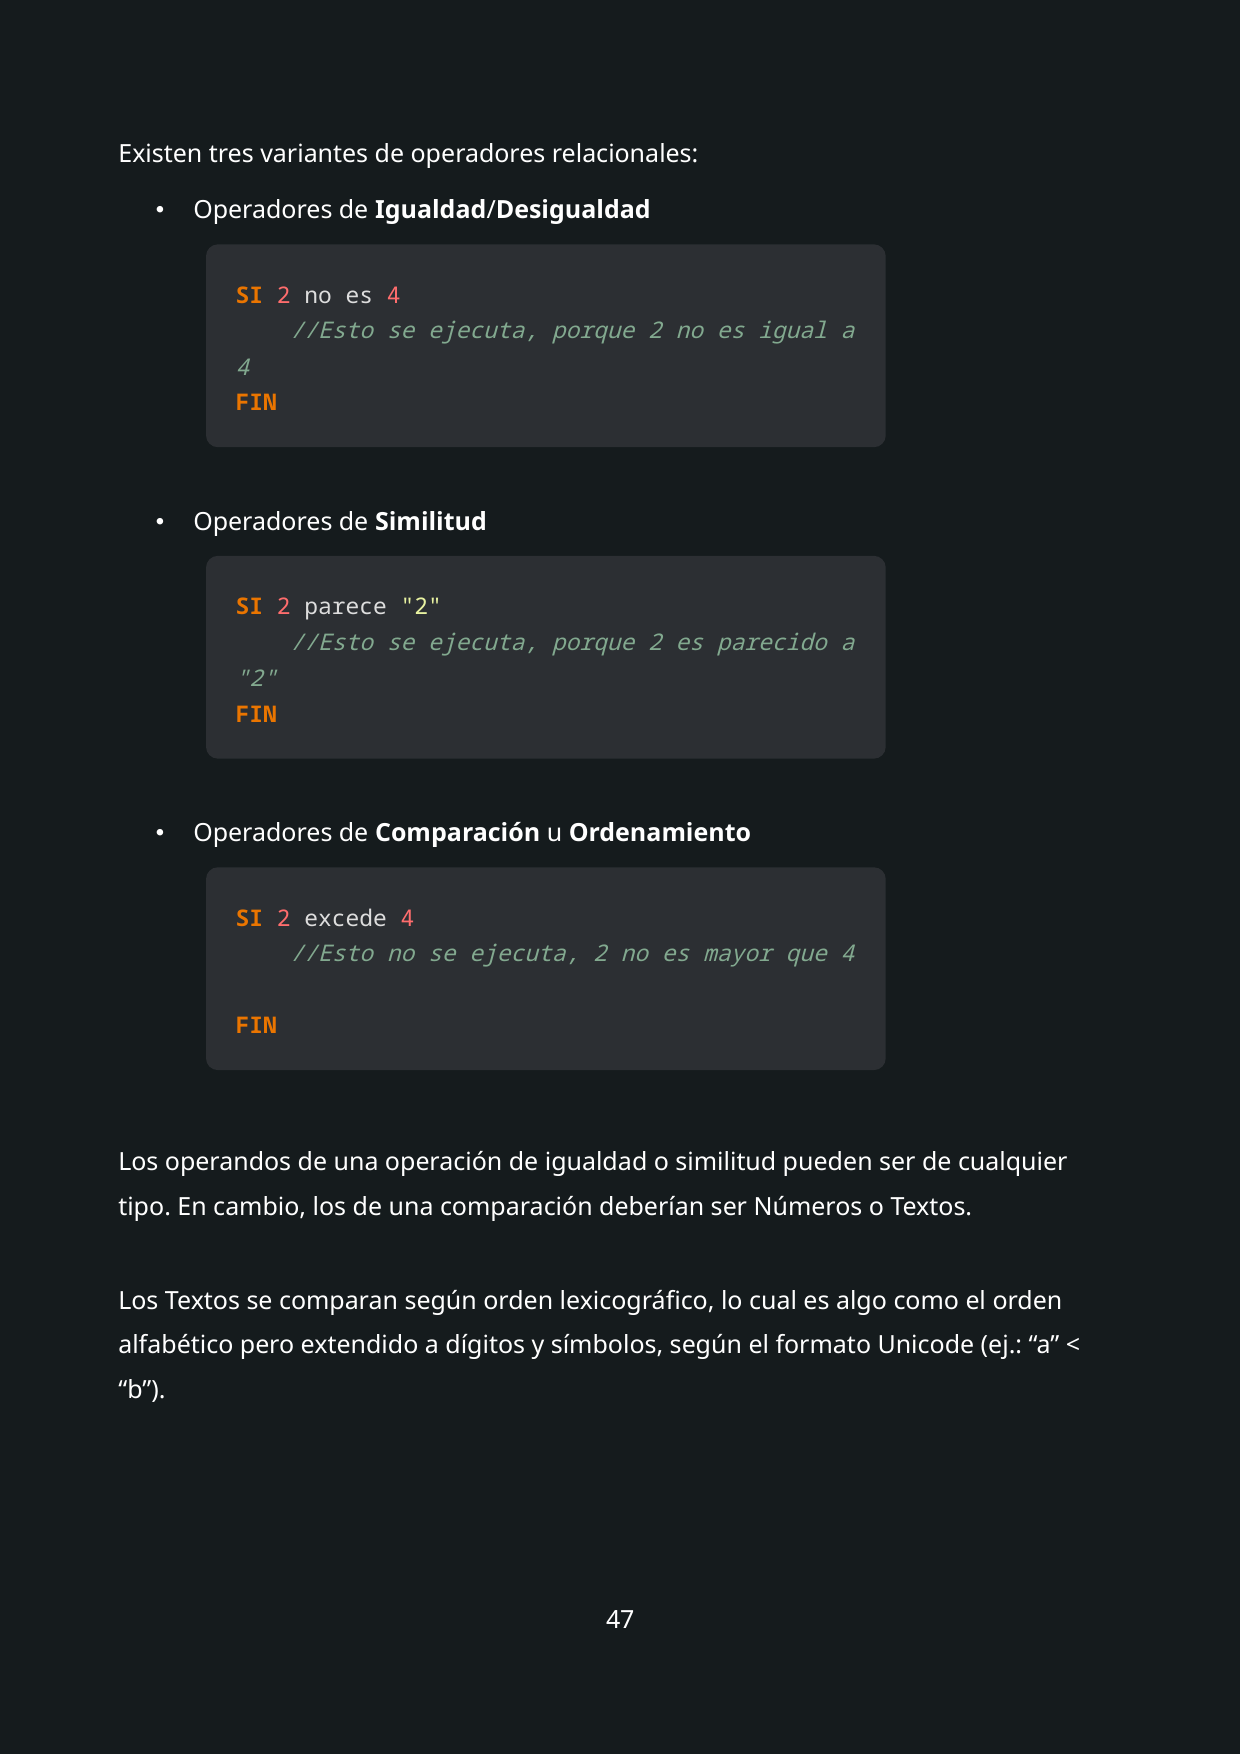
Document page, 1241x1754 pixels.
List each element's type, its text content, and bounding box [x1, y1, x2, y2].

text Existen tres variantes de operadores relacionales: [118, 136, 1122, 170]
list Operadores de Comparación u Ordenamiento [156, 815, 1122, 849]
text Los operandos de una operación de igualdad o similitud pueden ser de cualquier tipo. En cambio, los de una comparación deberían ser Números o Textos. [118, 1144, 1122, 1222]
list Operadores de Igualdad/Desigualdad [156, 192, 1122, 226]
text Los Textos se comparan según orden lexicográfico, lo cual es algo como el orden alfabético pero extendido a dígitos y símbolos, según el formato Unicode (ej.: “a” < “b”). [118, 1283, 1122, 1405]
list Operadores de Similitud [156, 503, 1122, 537]
